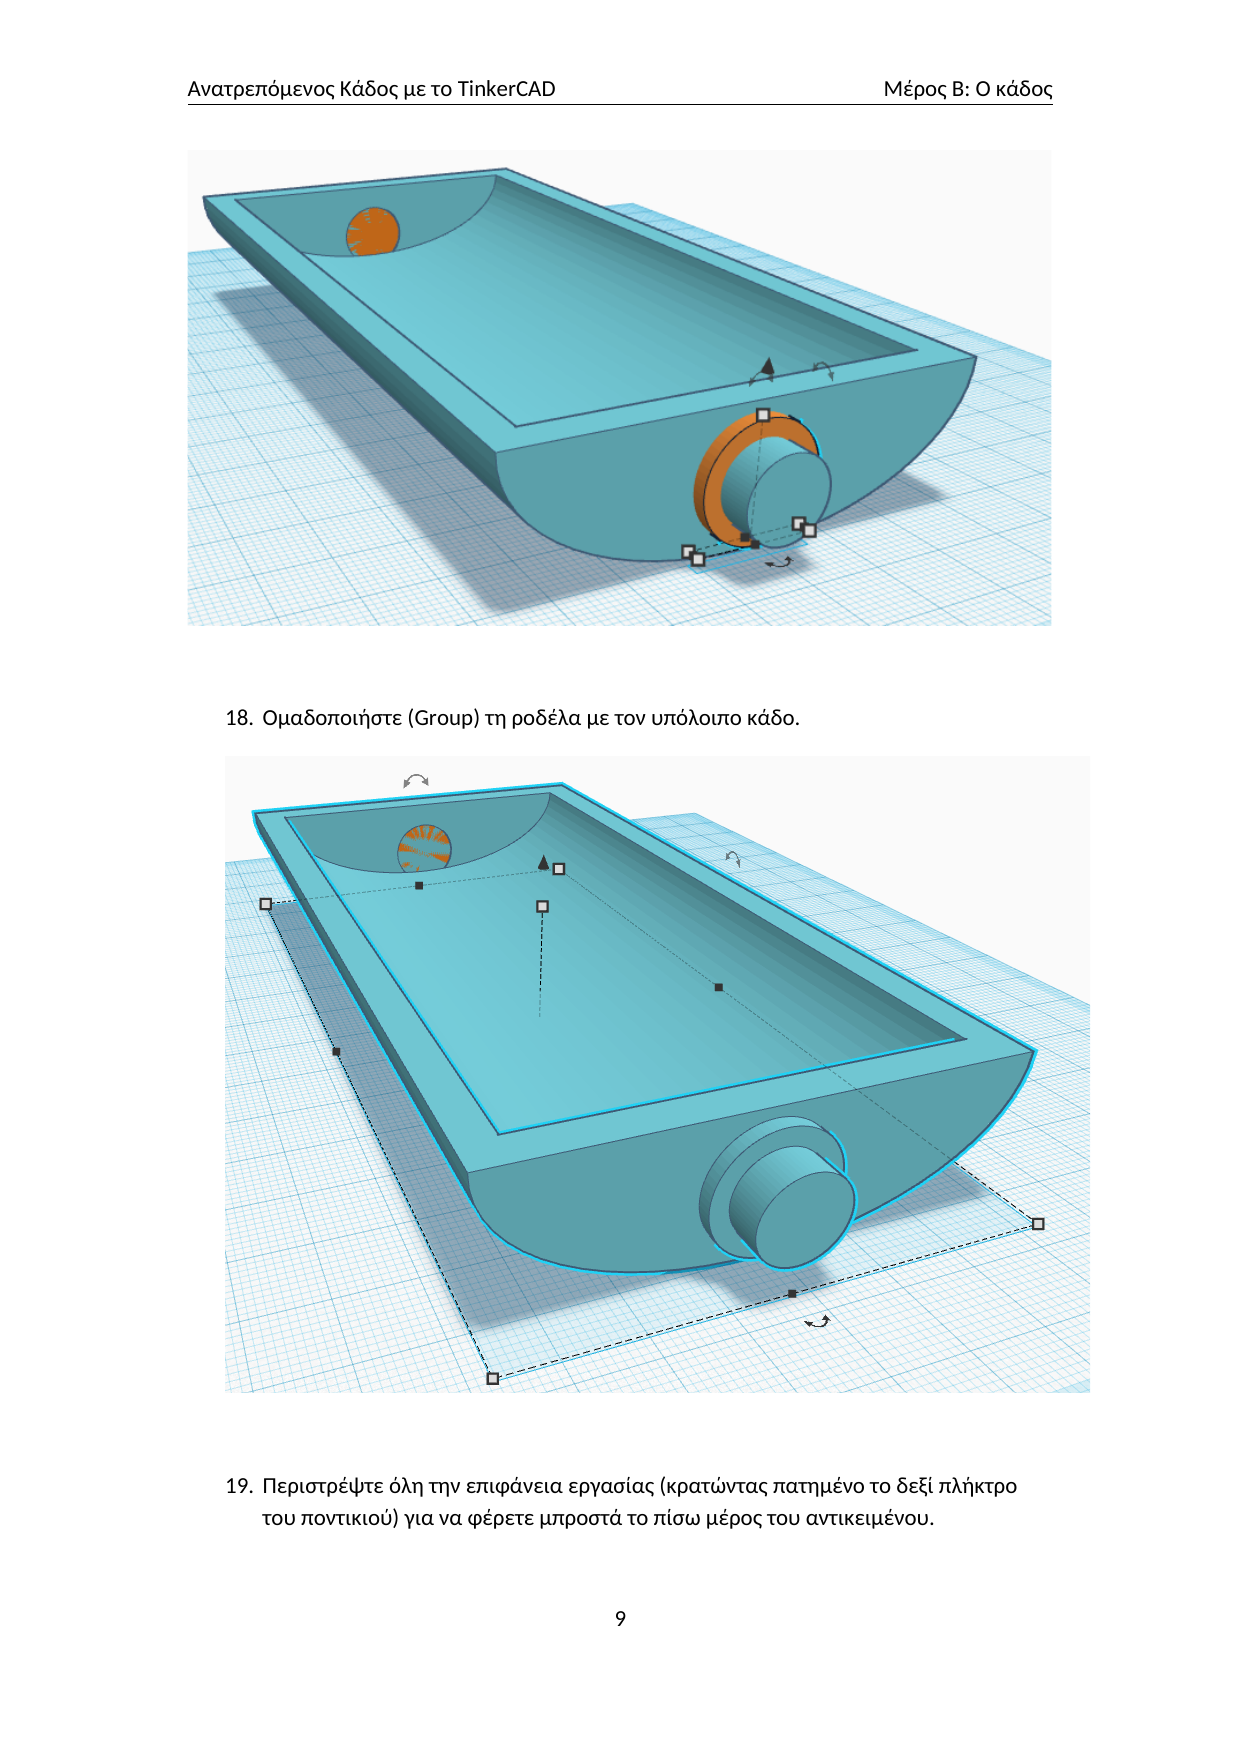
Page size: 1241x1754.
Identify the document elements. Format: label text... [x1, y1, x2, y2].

list Ομαδοποιήστε (Group) τη ροδέλα με τον υπόλοιπο κάδο. [225, 703, 1053, 731]
list Περιστρέψτε όλη την επιφάνεια εργασίας (κρατώντας πατημένο το δεξί πλήκτρο του ποντικιού) για να φέρετε μπροστά το πίσω μέρος του αντικειμένου. [225, 1471, 1053, 1531]
